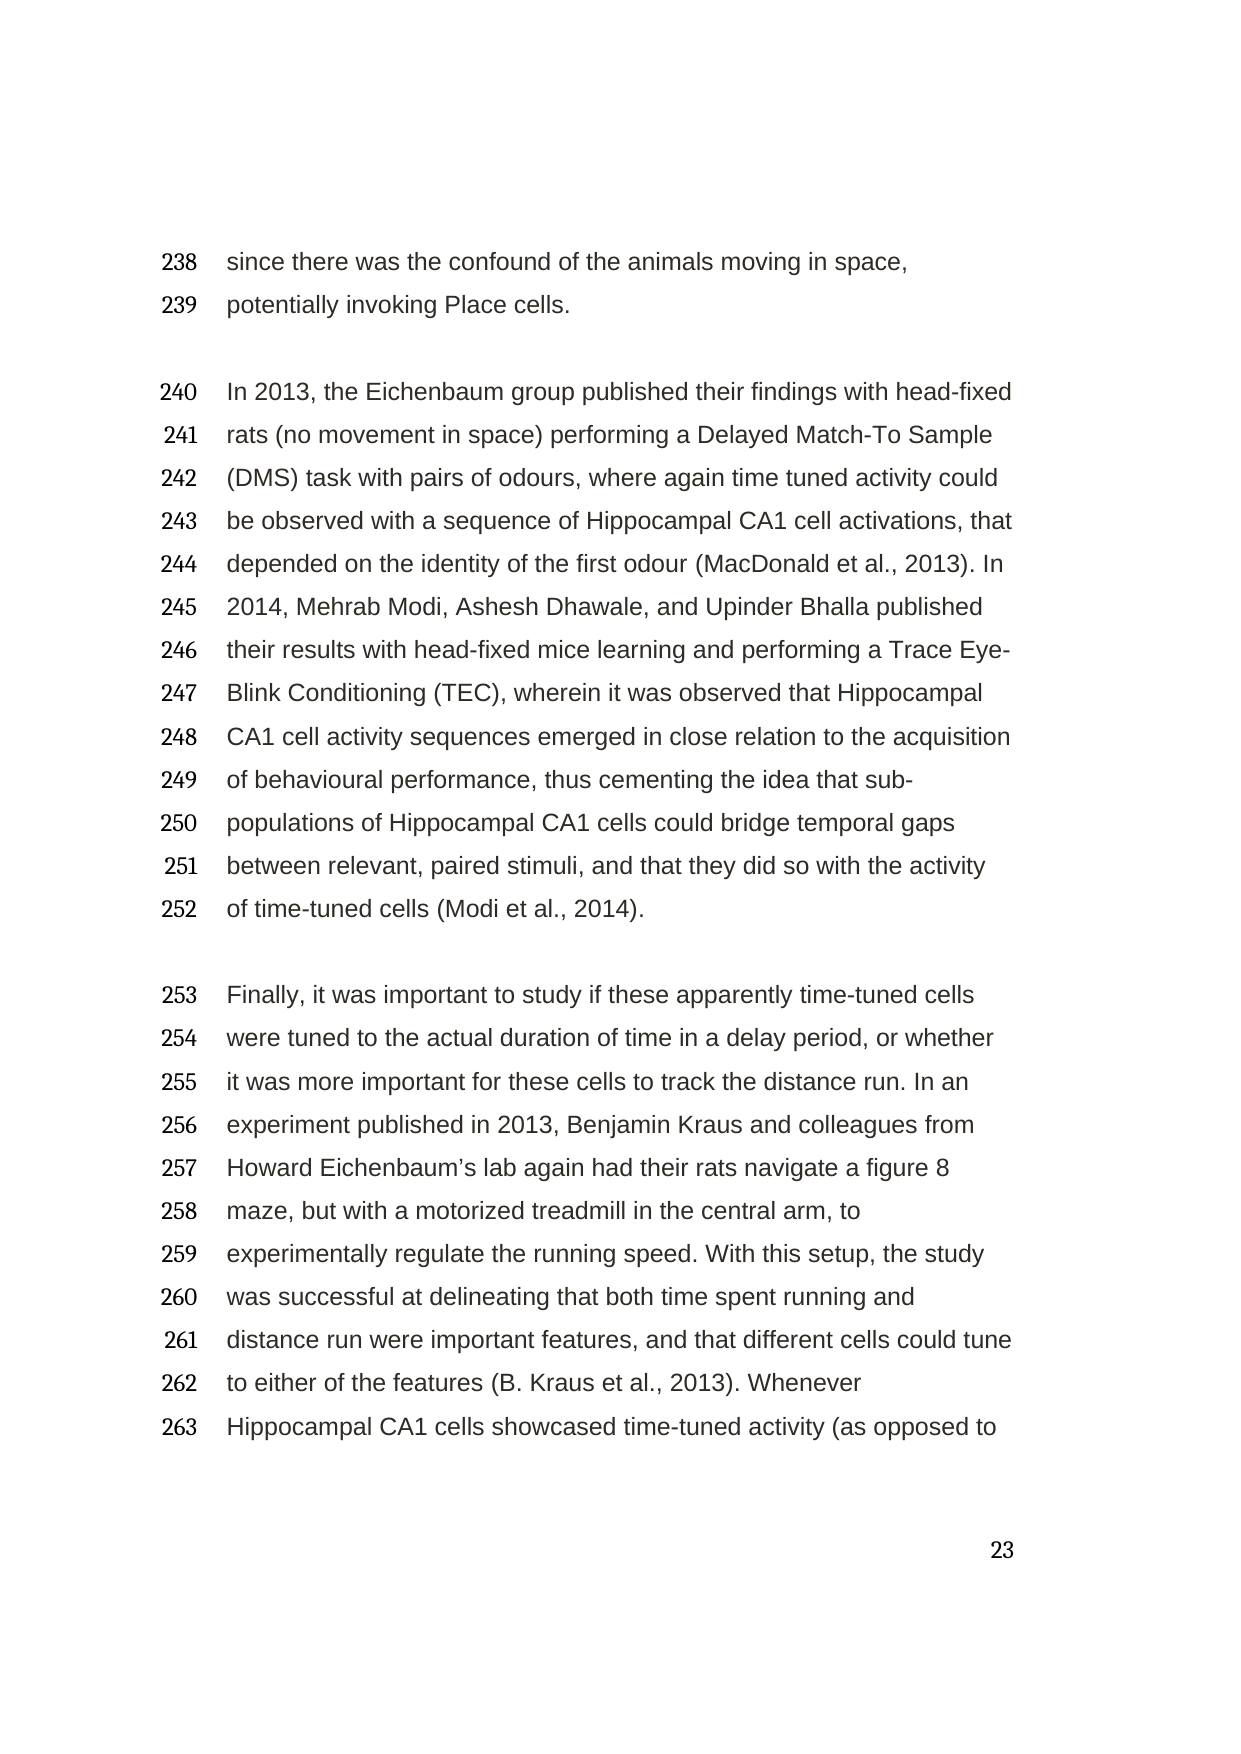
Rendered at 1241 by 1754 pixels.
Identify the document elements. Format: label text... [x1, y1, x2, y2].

text In 2013, the Eichenbaum group published their findings with head-fixed rats (no movement in space) performing a Delayed Match-To Sample (DMS) task with pairs of odours, where again time tuned activity could be observed with a sequence of Hippocampal CA1 cell activations, that depended on the identity of the first odour (MacDonald et al., 2013)⁠. In 2014, Mehrab Modi, Ashesh Dhawale, and Upinder Bhalla published their results with head-fixed mice learning and performing a Trace Eye-Blink Conditioning (TEC), wherein it was observed that Hippocampal CA1 cell activity sequences emerged in close relation to the acquisition of behavioural performance, thus cementing the idea that sub-populations of Hippocampal CA1 cells could bridge temporal gaps between relevant, paired stimuli, and that they did so with the activity of time-tuned cells (Modi et al., 2014)⁠. [226, 377, 1014, 923]
text since there was the confound of the animals moving in space, potentially invoking Place cells. [226, 247, 1014, 319]
text Finally, it was important to study if these apparently time-tuned cells were tuned to the actual duration of time in a delay period, or whether it was more important for these cells to track the distance run. In an experiment published in 2013, Benjamin Kraus and colleagues from Howard Eichenbaum’s lab again had their rats navigate a figure 8 maze, but with a motorized treadmill in the central arm, to experimentally regulate the running speed. With this setup, the study was successful at delineating that both time spent running and distance run were important features, and that different cells could tune to either of the features (B. Kraus et al., 2013)⁠. Whenever Hippocampal CA1 cells showcased time-tuned activity (as opposed to [226, 980, 1014, 1440]
